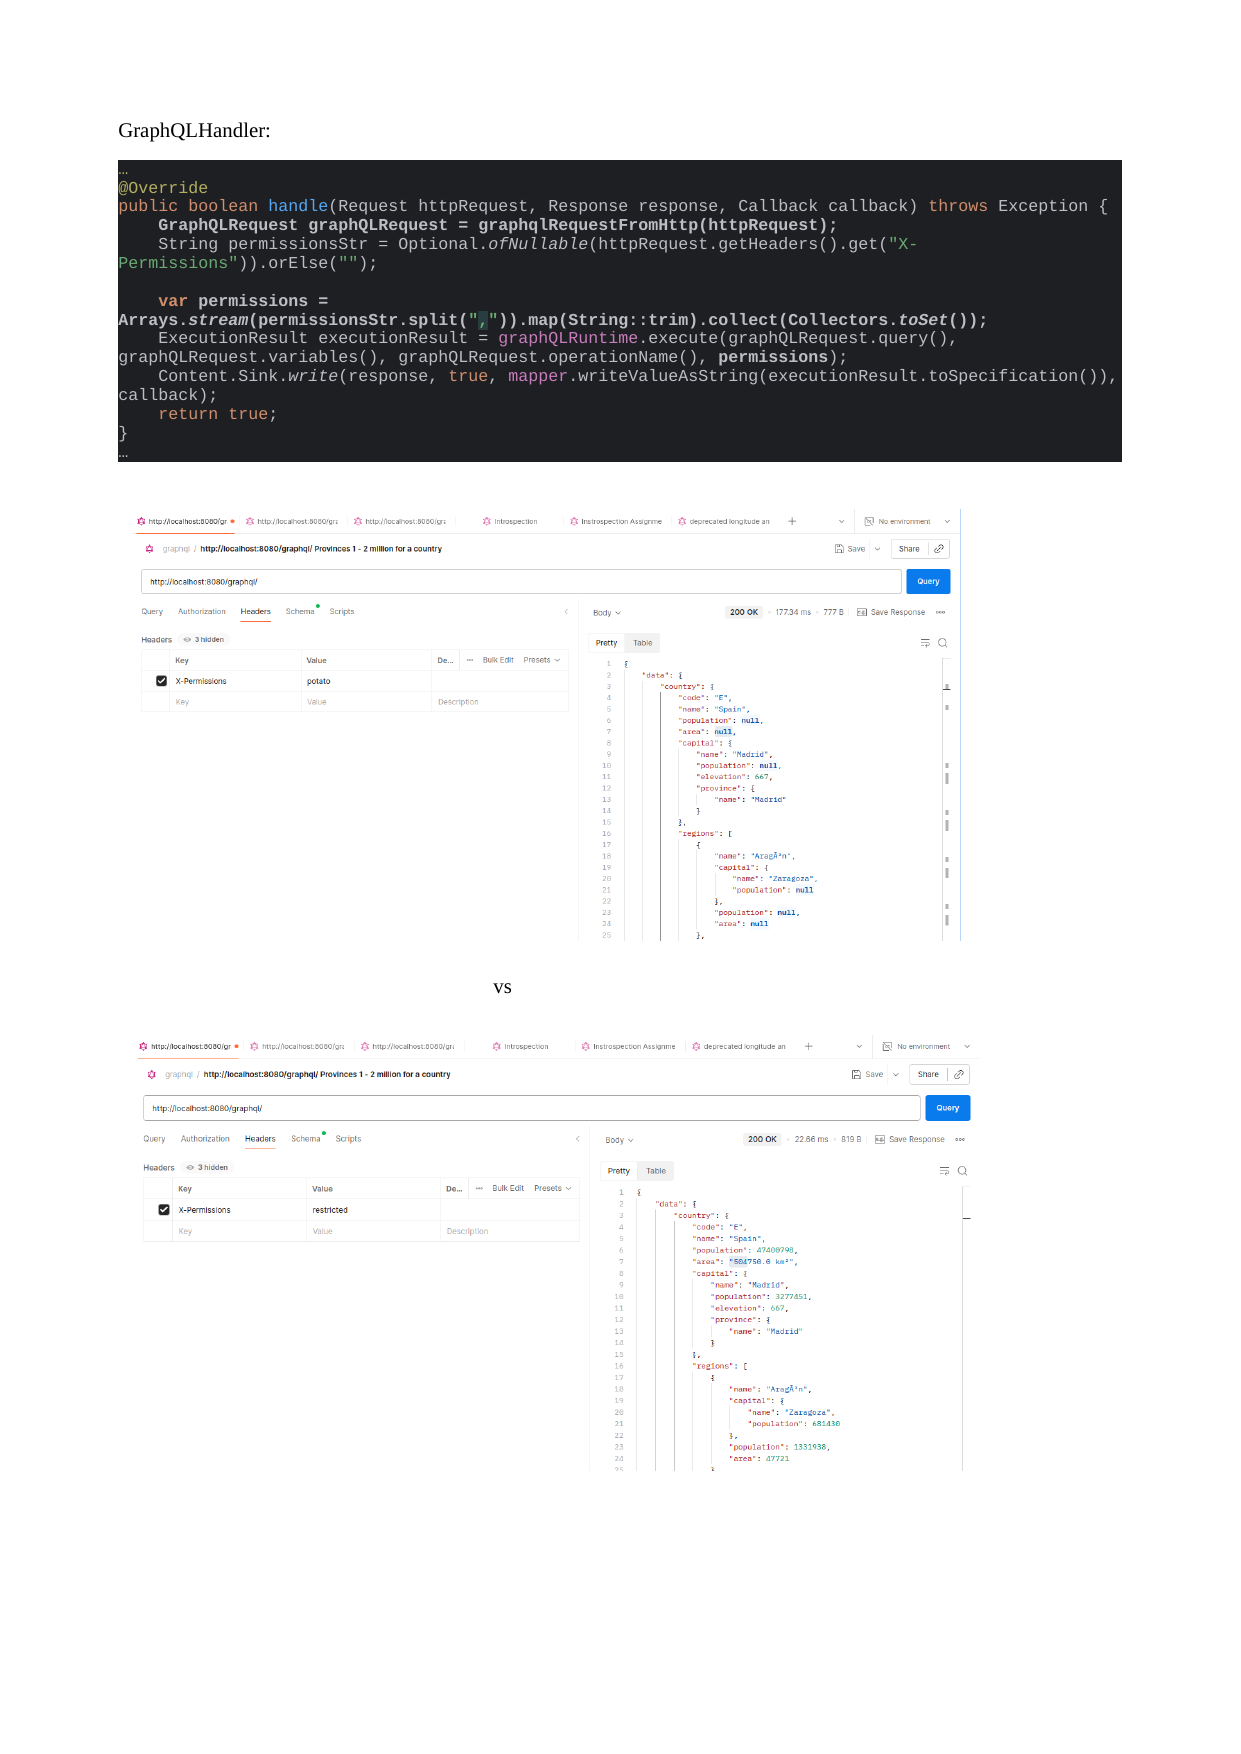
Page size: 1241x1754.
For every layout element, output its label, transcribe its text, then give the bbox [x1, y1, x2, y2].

text … [118, 160, 1122, 179]
text var permissions = Arrays.stream(permissionsStr.split(",")).map(String::trim).collect(Collectors.toSet()); ExecutionResult executionResult = graphQLRuntime.execute(graphQLRequest.query(), graphQLRequest.variables(), graphQLRequest.operationName(), permissions); Content.Sink.write(response, true, mapper.writeValueAsString(executionResult.toSpecification()), callback); return true; } [118, 273, 1122, 443]
text … [118, 443, 1122, 462]
text @Override public boolean handle(Request httpRequest, Response response, Callback callback) throws Exception { GraphQLRequest graphQLRequest = graphqlRequestFromHttp(httpRequest); String permissionsStr = Optional.ofNullable(httpRequest.getHeaders().get("X-Permissions")).orElse(""); [118, 179, 1122, 273]
text GraphQLHandler: [118, 118, 1122, 142]
picture [132, 509, 962, 941]
text vs [118, 974, 1122, 998]
picture [136, 1035, 980, 1471]
